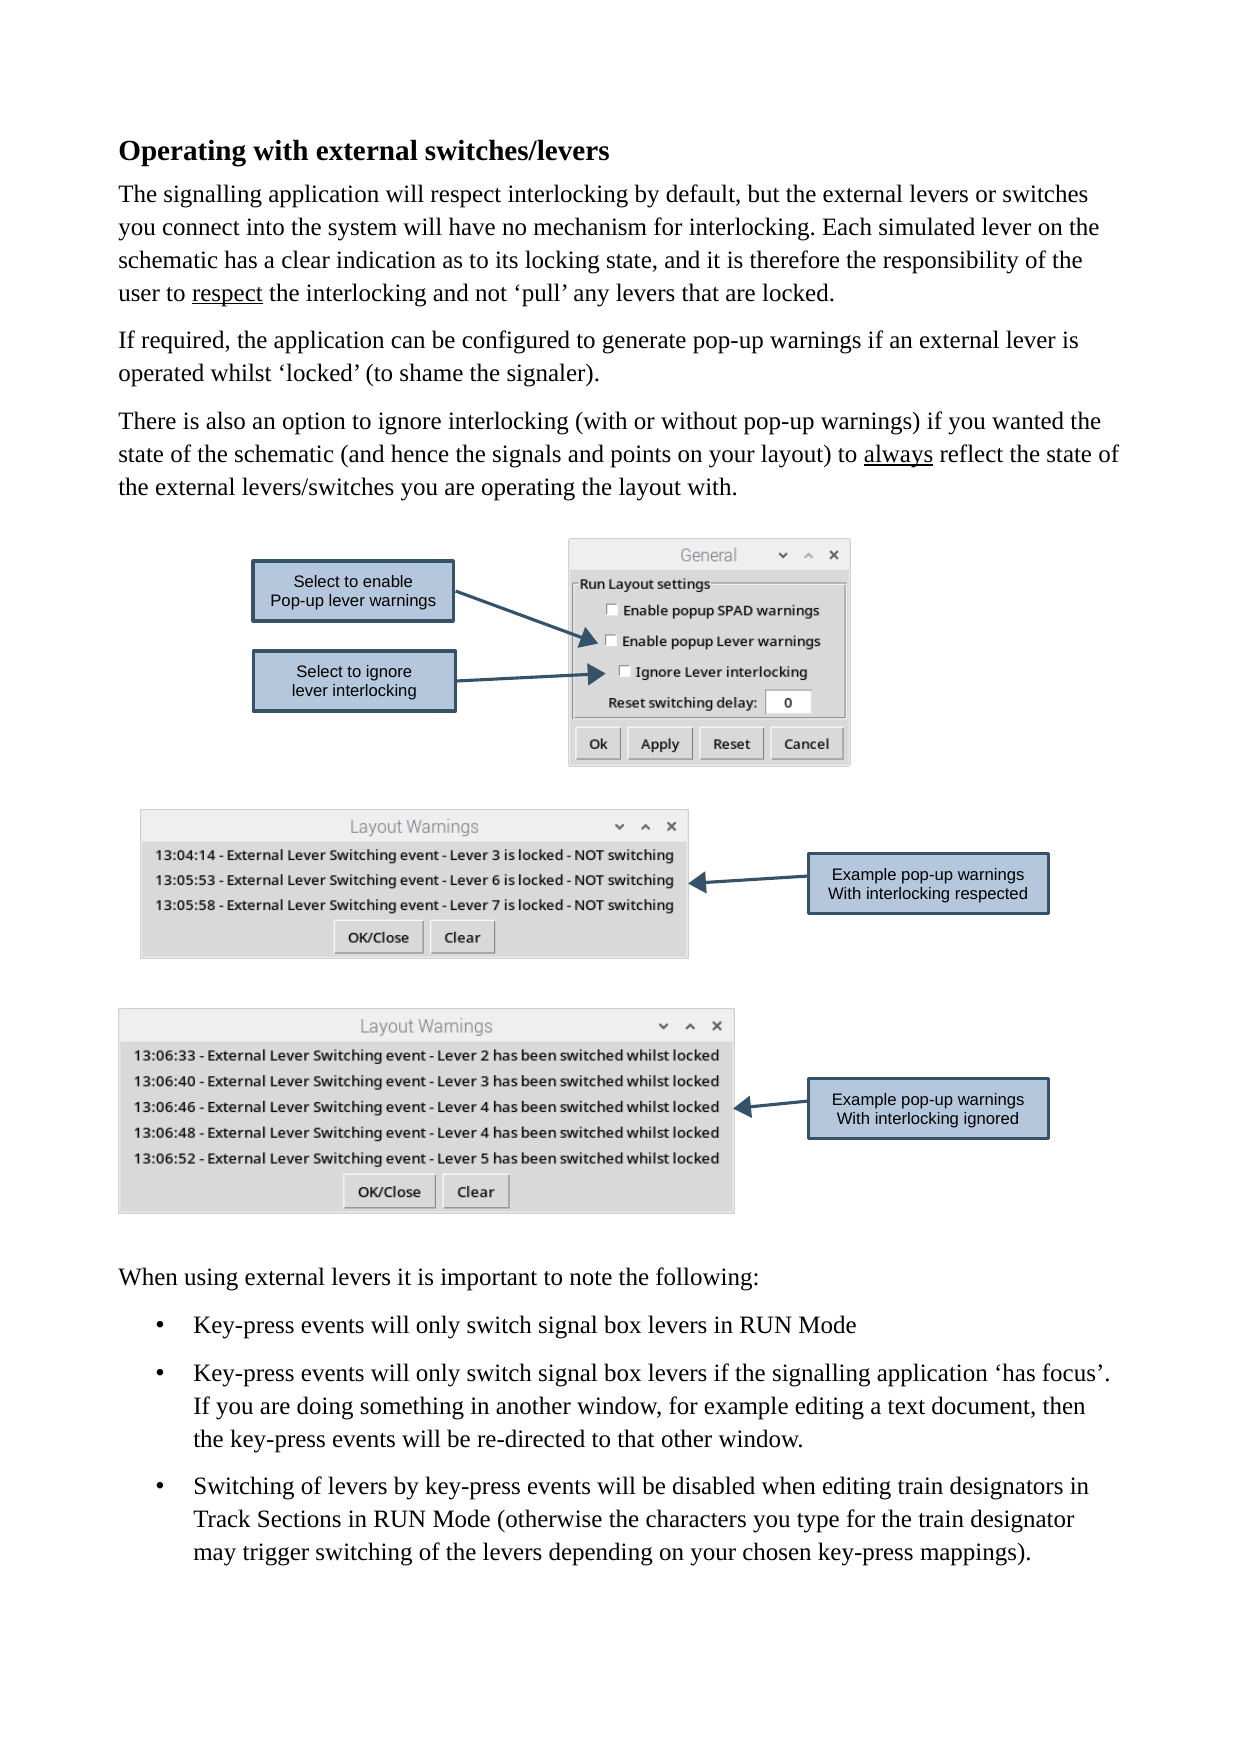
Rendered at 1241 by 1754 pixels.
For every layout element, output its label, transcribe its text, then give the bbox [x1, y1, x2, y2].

text There is also an option to ignore interlocking (with or without pop-up warnings) if you wanted the state of the schematic (and hence the signals and points on your layout) to always reflect the state of the external levers/switches you are operating the layout with. [118, 406, 1122, 501]
text The signalling application will respect interlocking by default, but the external levers or switches you connect into the system will have no mechanism for interlocking. Each simulated lever on the schematic has a clear indication as to its locking state, and it is therefore the responsibility of the user to respect the interlocking and not ‘pull’ any levers that are locked. [118, 179, 1122, 307]
list Key-press events will only switch signal box levers if the signalling application ‘has focus’. If you are doing something in another window, for example editing a text document, then the key-press events will be re-directed to that other window. [156, 1358, 1122, 1452]
list Key-press events will only switch signal box levers in RUN Mode [156, 1310, 1122, 1339]
text If required, the application can be configured to generate pop-up warnings if an external lever is operated whilst ‘locked’ (to shame the signaler). [118, 325, 1122, 387]
text When using external levers it is important to note the following: [118, 1262, 1122, 1291]
subtitle Operating with external switches/levers [118, 133, 1122, 166]
list Switching of levers by key-press events will be disabled when editing train designators in Track Sections in RUN Mode (otherwise the characters you type for the train designator may trigger switching of the levers depending on your chosen key-press mappings). [156, 1471, 1122, 1566]
picture [568, 538, 851, 767]
picture [140, 809, 689, 959]
picture [118, 1008, 735, 1214]
